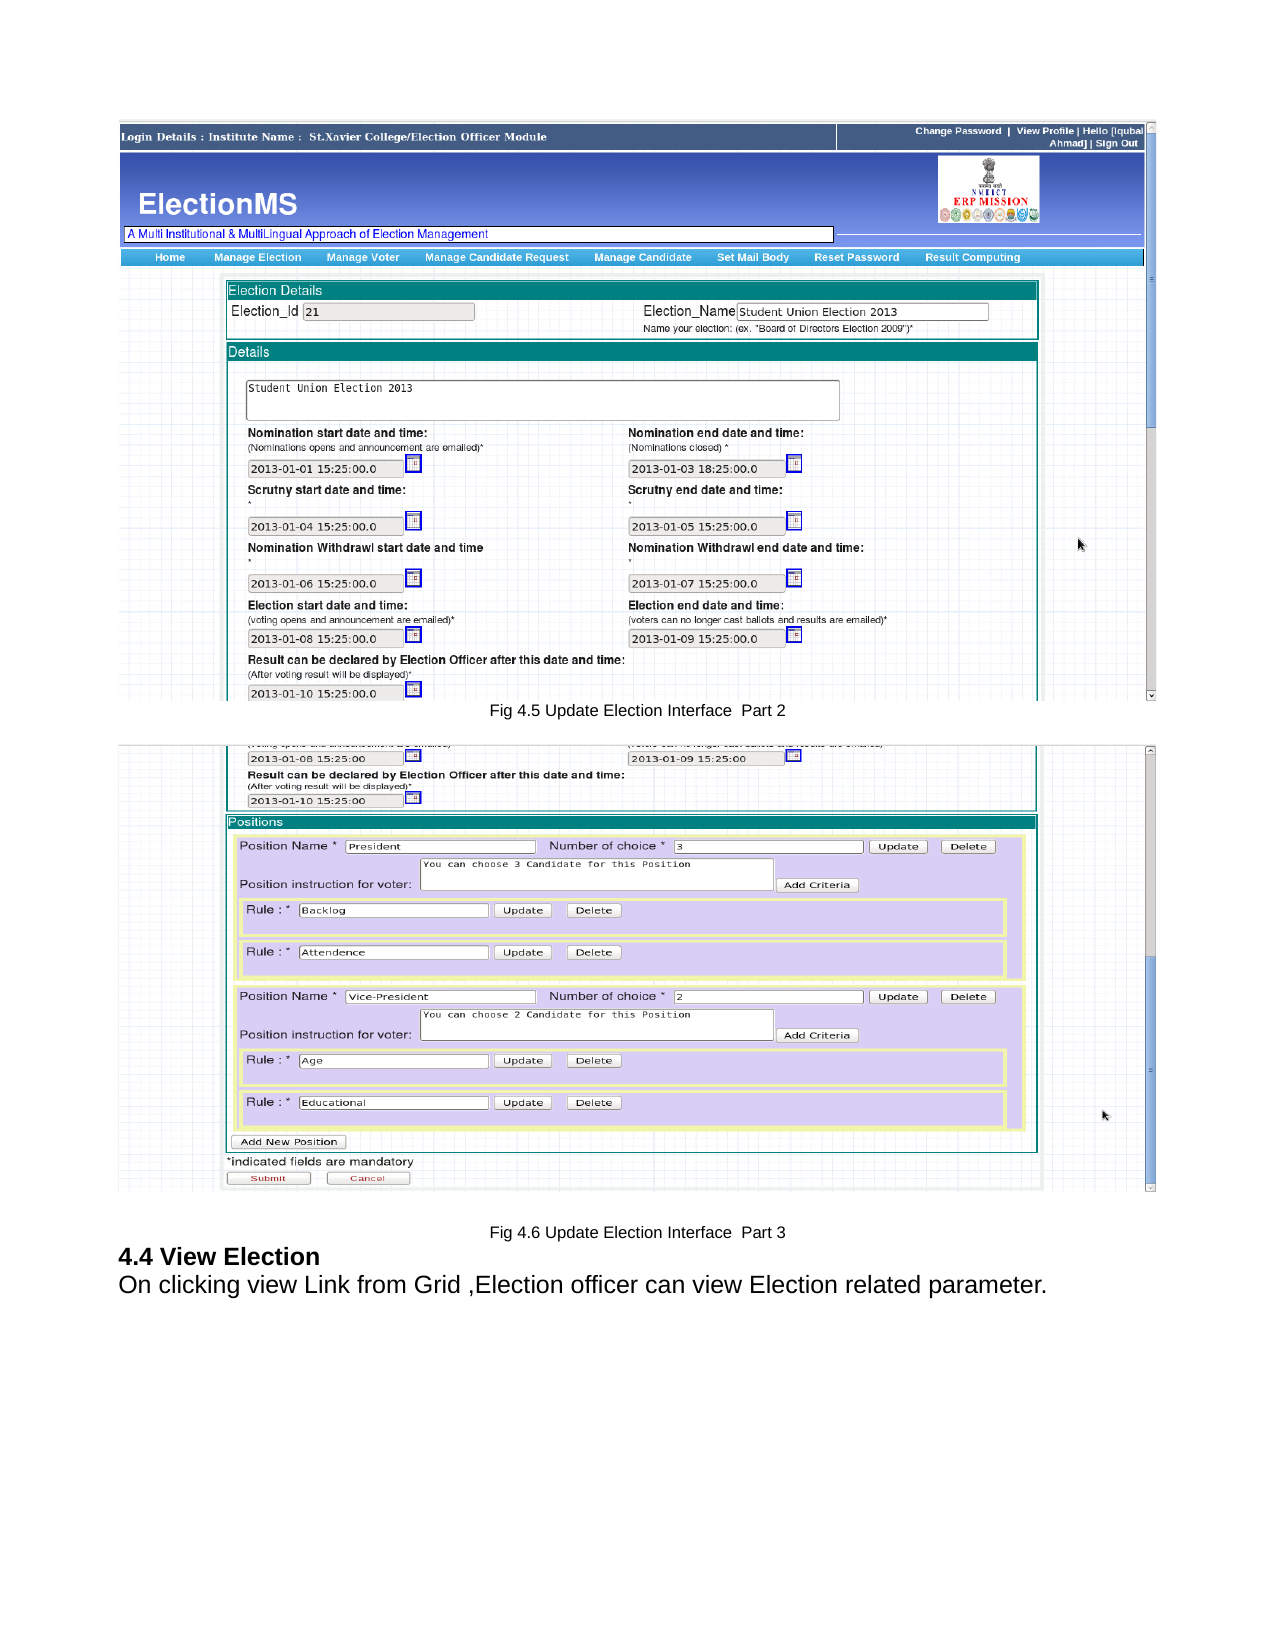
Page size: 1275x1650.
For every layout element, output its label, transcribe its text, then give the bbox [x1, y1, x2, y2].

picture [118, 118, 1157, 701]
text On clicking view Link from Grid ,Election officer can view Election related parameter. [118, 1270, 1157, 1299]
picture [118, 743, 1156, 1192]
text 4.4 View Election [118, 1242, 1157, 1270]
text Fig 4.5 Update Election Interface Part 2 [118, 701, 1157, 720]
text Fig 4.6 Update Election Interface Part 3 [118, 1221, 1157, 1242]
